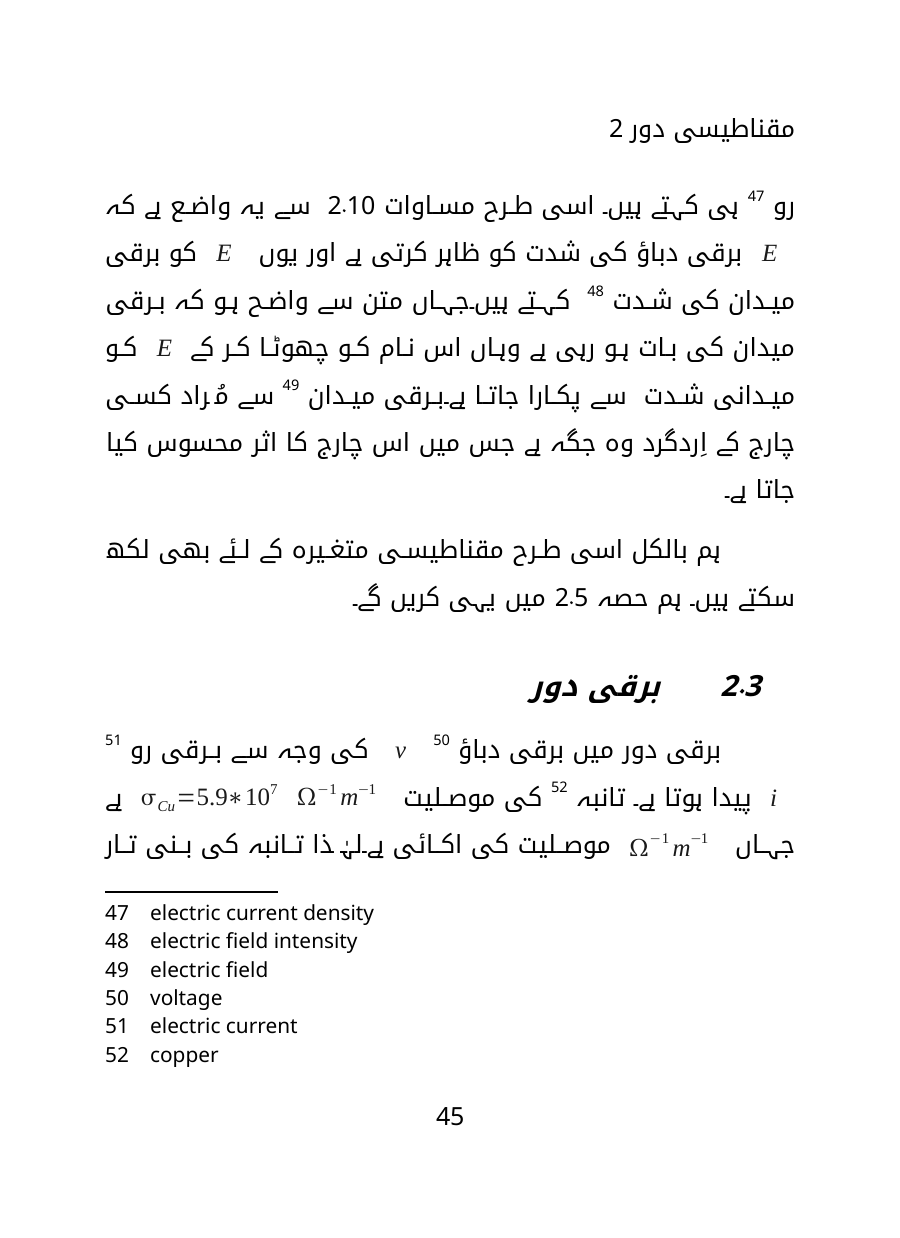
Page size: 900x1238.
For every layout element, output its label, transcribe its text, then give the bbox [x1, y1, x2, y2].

text ہم بالکل اسی طرح مقناطیسی متغیرہ کے لئے بھی لکھ سکتے ہیں۔ ہم حصہ 2.5 میں یہی کریں گے۔ [105, 527, 795, 621]
text electric current [105, 1012, 795, 1040]
text electric current density [105, 898, 795, 926]
text copper [105, 1040, 795, 1068]
text electric field intensity [105, 926, 795, 955]
subtitle برقی دور [105, 659, 720, 714]
text ہیں۔ شکل سے واضع ہے کہ برقی رو سلاخ کی رقبہ عمودی تراشسے گزرتی ہے لہٰذا مساوات 2.9 کے تحتبرقی رو کی کثافت کو ظاہر کرتی ہے۔ اسی وجہ سےکو کثافتِ برقی رو ہی کہتے ہیں۔ اسی طرح مساوات 2.10 سے یہ واضع ہے کہبرقی دباؤ کی شدت کو ظاہر کرتی ہے اور یوں کو برقی میدان کی شدت کہتے ہیں۔جہاں متن سے واضح ہو کہ برقی میدان کی بات ہو رہی ہے وہاں اس نام کو چھوٹا کر کےکو میدانی شدت سے پکارا جاتا ہے۔برقی میدان سے مُراد کسی چارج کے اِردگرد وہ جگہ ہے جس میں اس چارج کا اثر محسوس کیا جاتا ہے۔ [105, 182, 795, 514]
text برقی دور میں برقی دباؤ کی وجہ سے برقی رو پیدا ہوتا ہے۔ تانبہ کی موصلیت ہے جہاں موصلیت کی اکائی ہے۔لہٰذا تانبہ کی بنی تار کی مزاحمت قابلِ نظرانداز ہوتی ہے۔اگر ایسی تار میں برقی روکا بہاو ہو، تو اس تار کی مزاحمت میں، اوہم کے قانون کے تحت، برقی دباؤ گھٹے گا اور اس گھٹنے کی مقدارہو گی۔ کی قابلِ نظر انداز ہونے کی وجہ سے یہ مقدار بھی قابلِ نظر انداز ہو گی۔ اس کا مطلب ہے کہ برقی دباؤ کی بغیر گھٹے ایک جگہ سے دوسری جگہ رسائی ممکن ہے ۔ اسی لئے تانبہ کی تار کو عموما برقی دباؤ کی ایک جگہ سے دوسری جگہ رسائی کے لئے استعمال کیا جاتا ہے اور اس کی مزاحمت کو صفر ہی سمجھا جاتا ہے۔ شکل 2.3 حصہ الف میں ایک ایسا ہی برقی دور دکھایا گیا ہے۔اس برقی دور میں کل تار کی مزاحمتہے۔ اگر تار کی مزاحمت کو نظرانداز کیا جا سکے تو ہمیں برقی دور 2.3 حصہ ب ملتا ہے۔اس برقی دور میں برقی دباؤ کو مزاحمتتک بغیر گھٹائے پہنچایا گیا ہے۔ [105, 727, 795, 869]
text voltage [105, 983, 795, 1012]
text electric field [105, 955, 795, 983]
